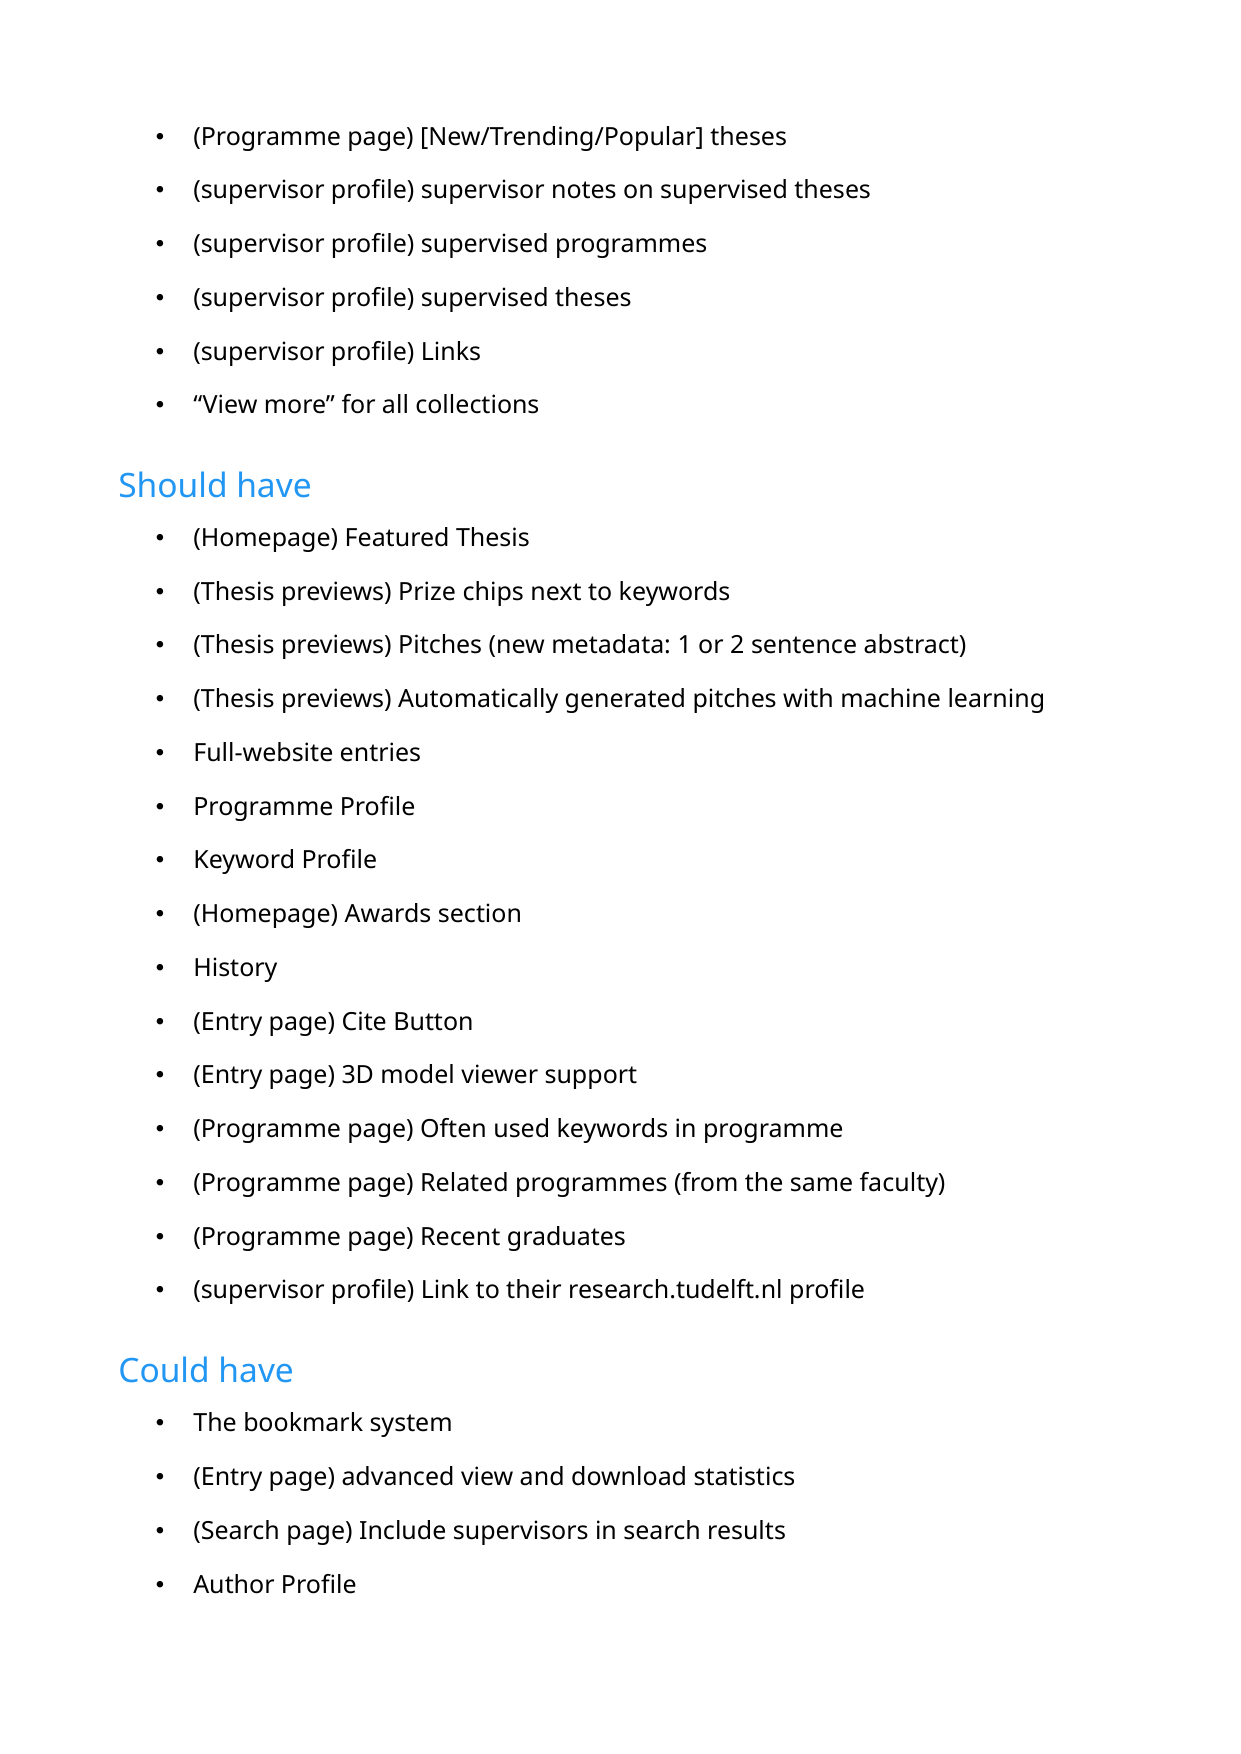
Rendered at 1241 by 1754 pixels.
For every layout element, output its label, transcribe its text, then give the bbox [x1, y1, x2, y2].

list (supervisor profile) Link to their research.tudelft.nl profile [156, 1272, 1122, 1306]
list (Thesis previews) Automatically generated pitches with machine learning [156, 681, 1122, 715]
list (Entry page) Cite Button [156, 1003, 1122, 1037]
list (supervisor profile) supervised programmes [156, 226, 1122, 260]
list (supervisor profile) Links [156, 333, 1122, 367]
list (supervisor profile) supervisor notes on supervised theses [156, 172, 1122, 206]
subtitle Could have [118, 1347, 1122, 1392]
list Programme Profile [156, 788, 1122, 822]
list (Programme page) [New/Trending/Popular] theses [156, 118, 1122, 152]
list (Homepage) Awards section [156, 896, 1122, 930]
list (Programme page) Often used keywords in programme [156, 1111, 1122, 1145]
list “View more” for all collections [156, 387, 1122, 421]
list (Thesis previews) Pitches (new metadata: 1 or 2 sentence abstract) [156, 627, 1122, 661]
subtitle Should have [118, 461, 1122, 507]
list (supervisor profile) supervised theses [156, 279, 1122, 313]
list (Homepage) Featured Thesis [156, 520, 1122, 554]
list (Thesis previews) Prize chips next to keywords [156, 573, 1122, 607]
list (Search page) Include supervisors in search results [156, 1512, 1122, 1547]
list (Entry page) 3D model viewer support [156, 1057, 1122, 1091]
list (Entry page) advanced view and download statistics [156, 1459, 1122, 1493]
list History [156, 950, 1122, 984]
list Full-website entries [156, 735, 1122, 769]
list Keyword Profile [156, 842, 1122, 876]
list The bookmark system [156, 1405, 1122, 1439]
list Author Profile [156, 1566, 1122, 1600]
list (Programme page) Related programmes (from the same faculty) [156, 1165, 1122, 1199]
list (Programme page) Recent graduates [156, 1218, 1122, 1252]
